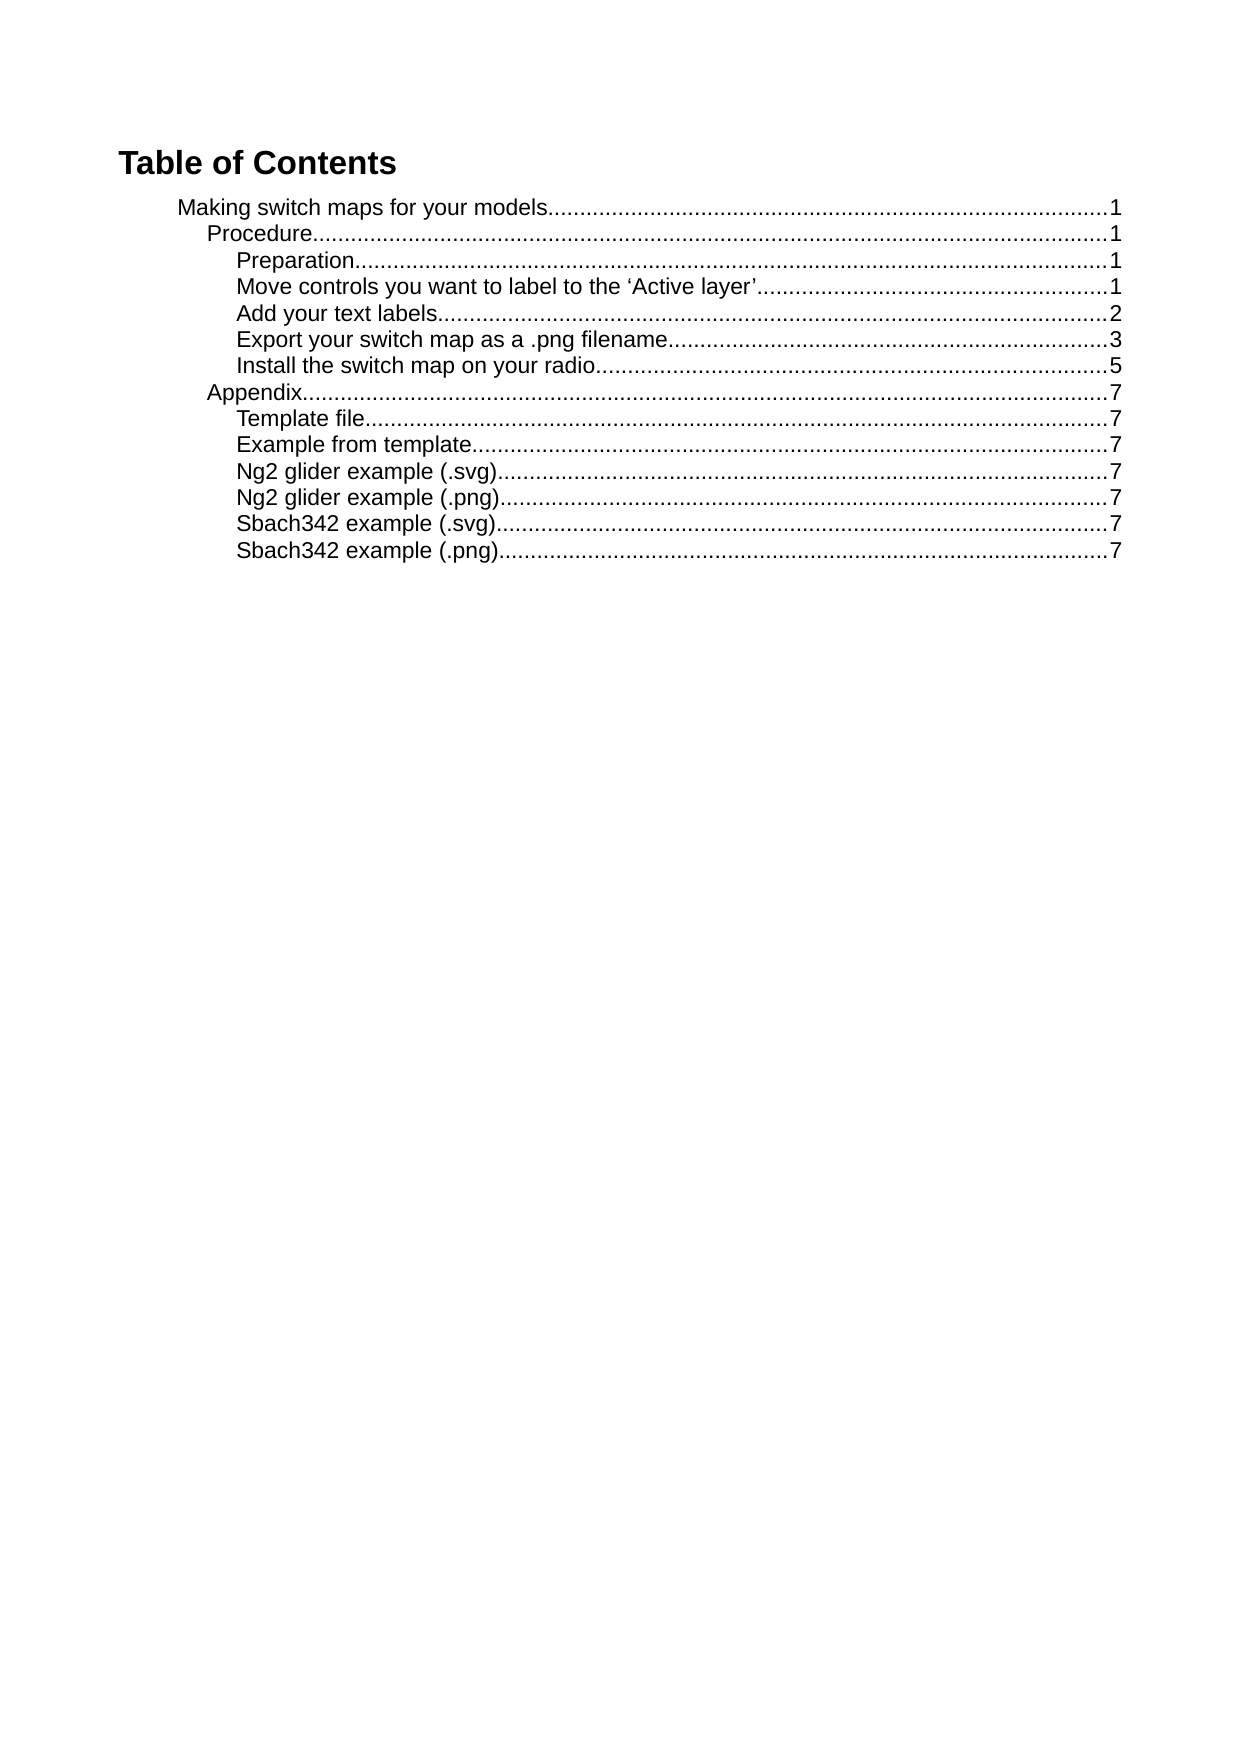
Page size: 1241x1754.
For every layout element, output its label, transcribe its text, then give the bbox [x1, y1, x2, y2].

text Template file 7 [236, 405, 1122, 431]
text Ng2 glider example (.svg) 7 [236, 458, 1122, 484]
text Add your text labels 2 [236, 299, 1122, 326]
text Move controls you want to label to the ‘Active layer’ 1 [236, 273, 1122, 299]
text Sbach342 example (.svg) 7 [236, 510, 1122, 537]
text Preparation 1 [236, 247, 1122, 273]
text Example from template 7 [236, 431, 1122, 458]
text Install the switch map on your radio 5 [236, 352, 1122, 378]
subtitle Table of Contents [118, 143, 1122, 182]
text Ng2 glider example (.png) 7 [236, 484, 1122, 510]
text Export your switch map as a .png filename 3 [236, 326, 1122, 352]
text Appendix 7 [207, 378, 1122, 405]
text Sbach342 example (.png) 7 [236, 537, 1122, 563]
text Making switch maps for your models 1 [177, 194, 1122, 220]
text Procedure 1 [207, 220, 1122, 247]
